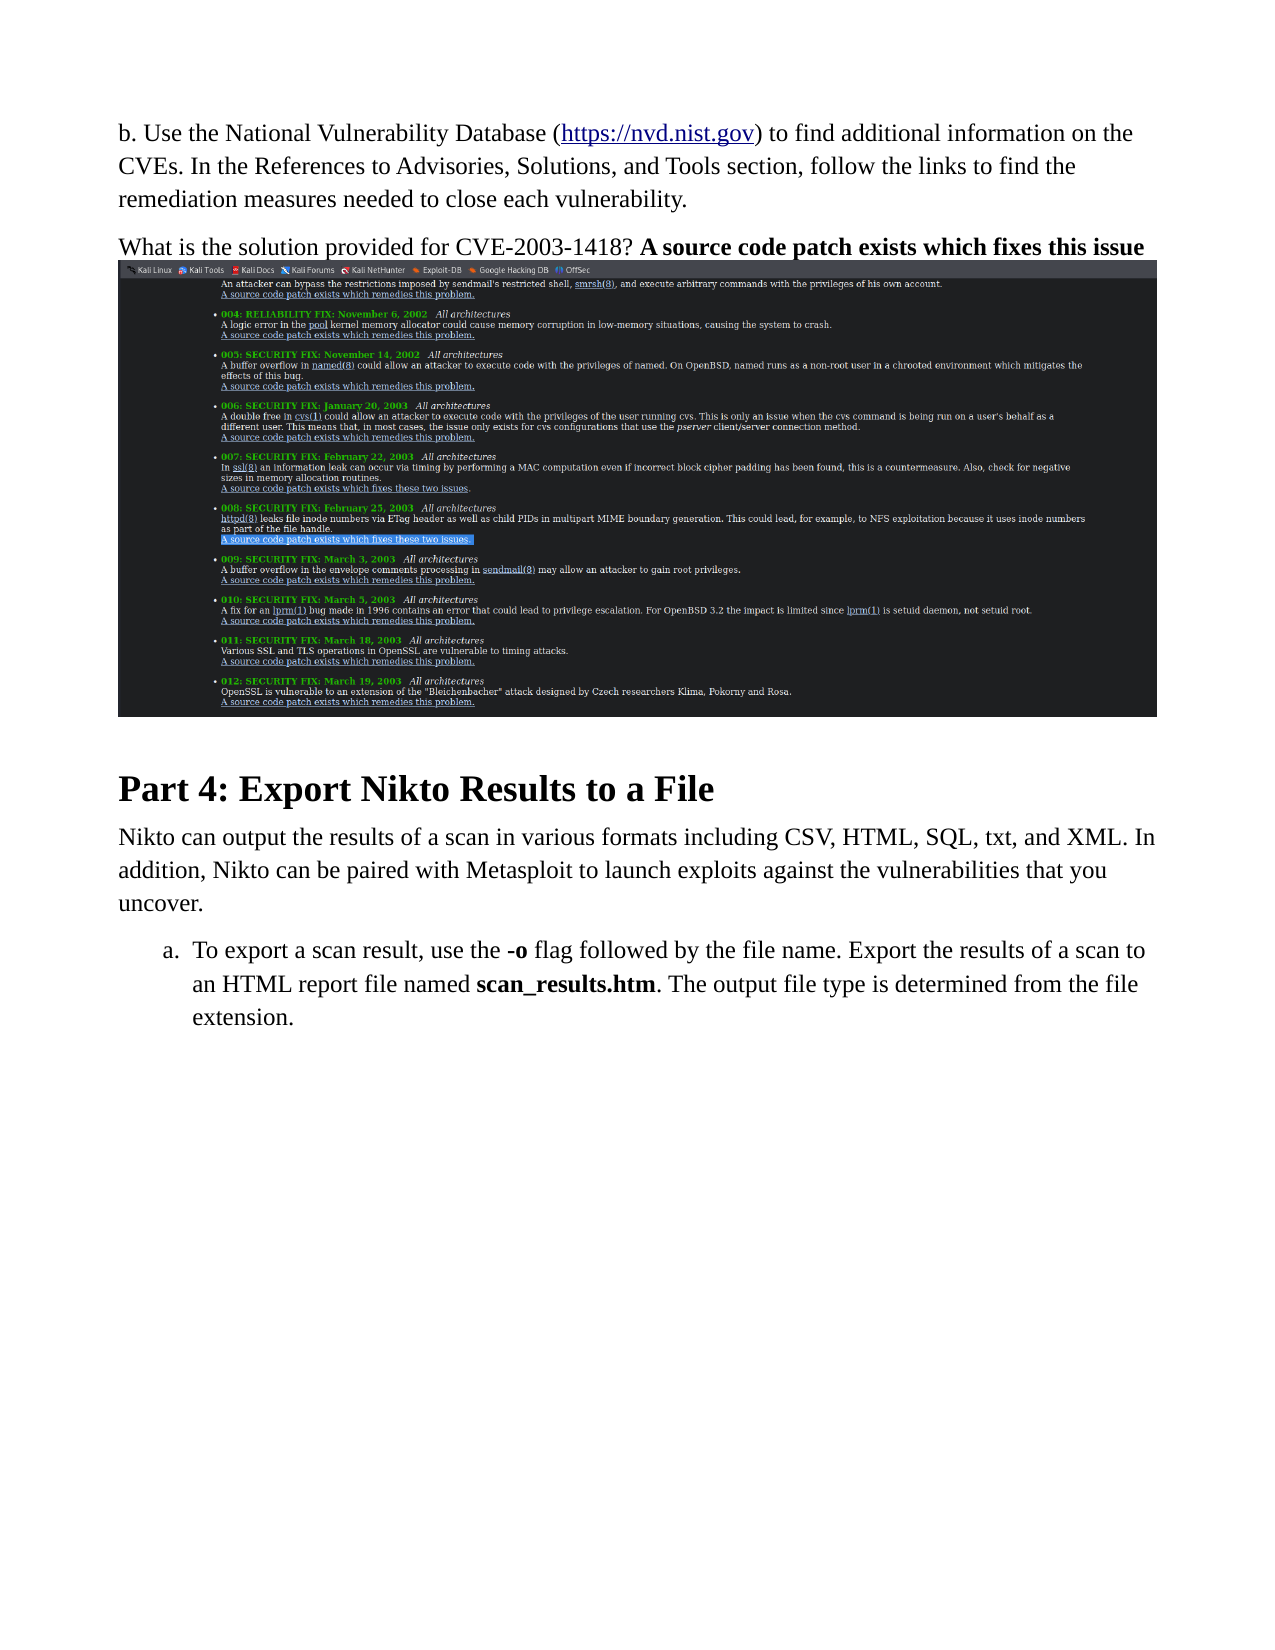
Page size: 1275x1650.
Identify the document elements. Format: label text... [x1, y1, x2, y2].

text b. Use the National Vulnerability Database (https://nvd.nist.gov) to find additional information on the CVEs. In the References to Advisories, Solutions, and Tools section, follow the links to find the remediation measures needed to close each vulnerability. [118, 118, 1157, 213]
picture [118, 260, 1157, 717]
list To export a scan result, use the -o flag followed by the file name. Export the results of a scan to an HTML report file named scan_results.htm. The output file type is determined from the file extension. [162, 936, 1157, 1030]
subtitle Part 4: Export Nikto Results to a File [118, 766, 1157, 809]
text Nikto can output the results of a scan in various formats including CSV, HTML, SQL, txt, and XML. In addition, Nikto can be paired with Metasploit to launch exploits against the vulnerabilities that you uncover. [118, 822, 1157, 917]
text What is the solution provided for CVE-2003-1418? A source code patch exists which fixes this issue [118, 232, 1157, 260]
